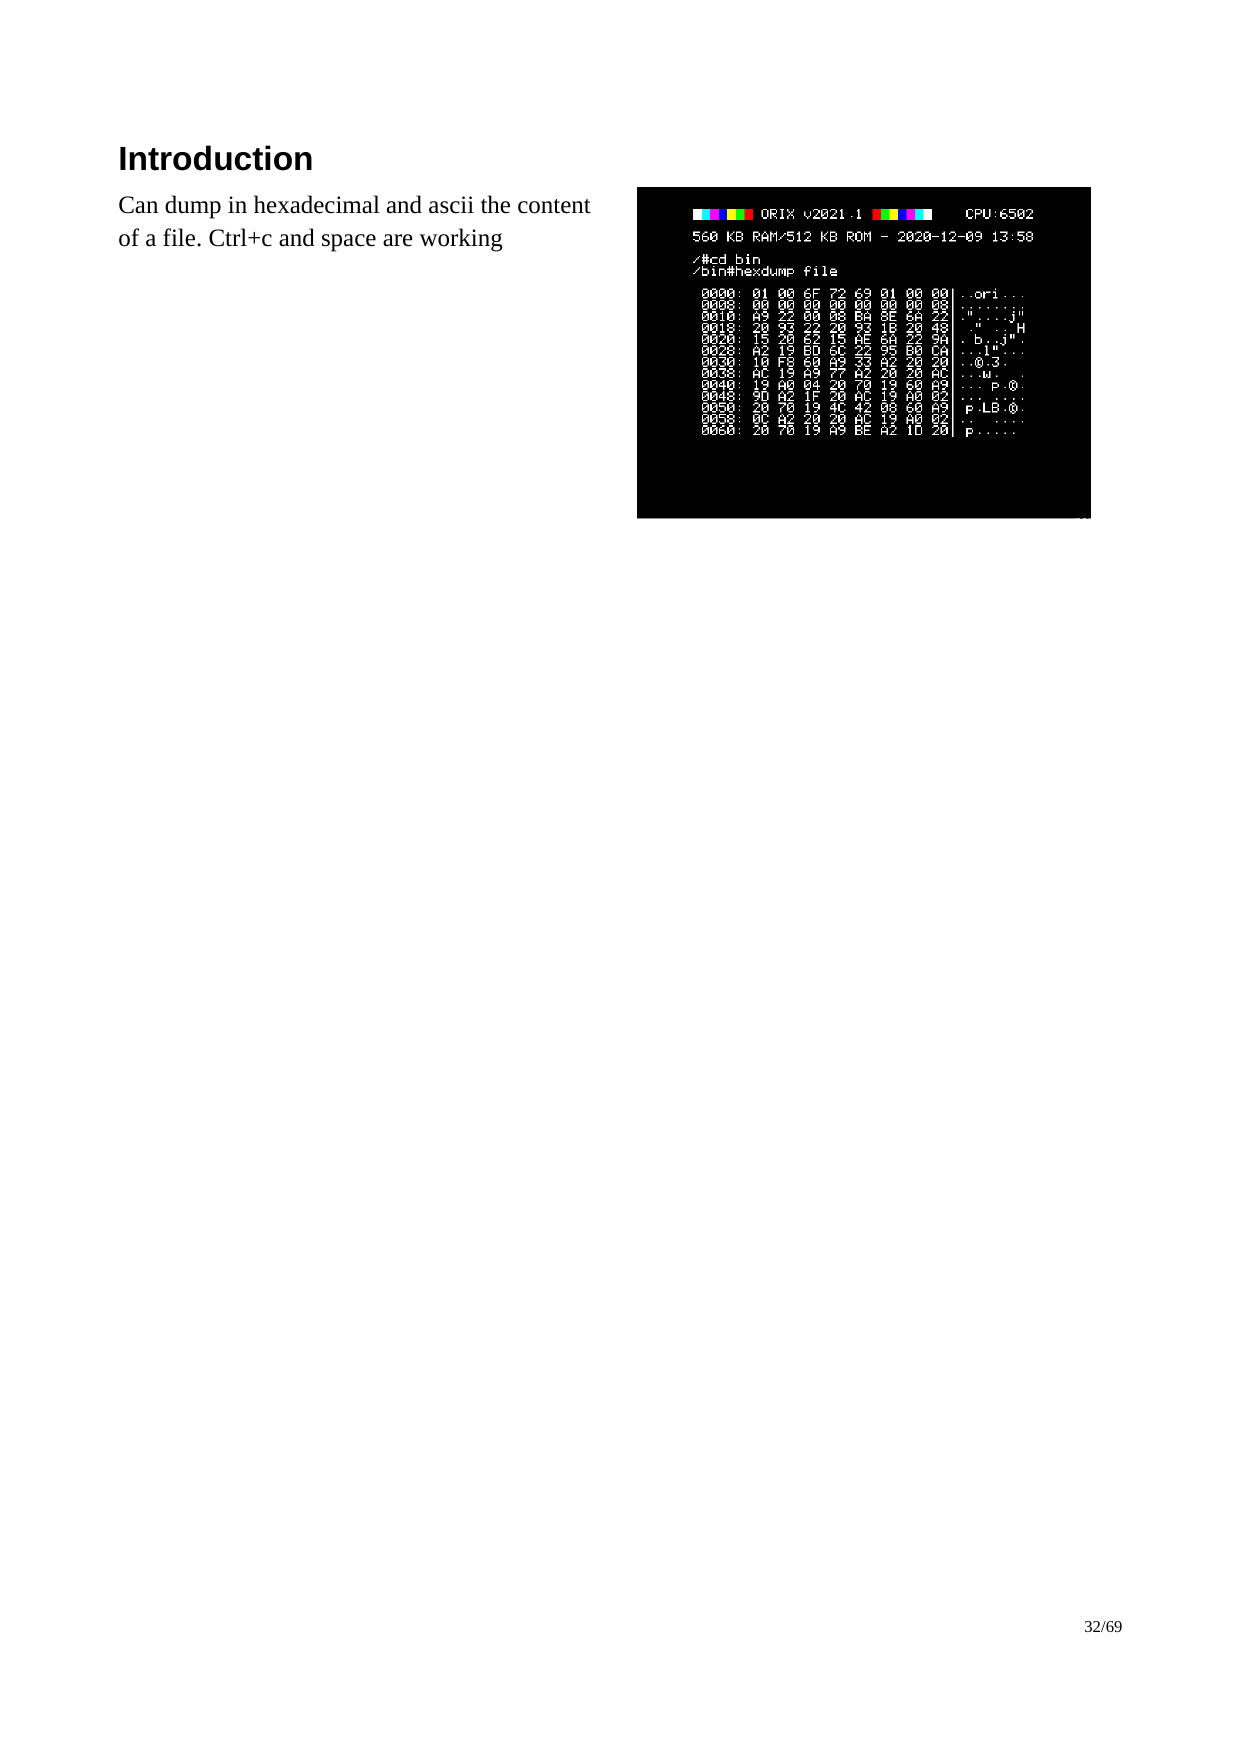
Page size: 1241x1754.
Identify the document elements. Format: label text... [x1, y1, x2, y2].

text Can dump in hexadecimal and ascii the content of a file. Ctrl+c and space are working [118, 190, 637, 252]
subtitle Introduction [118, 139, 1122, 178]
text [1091, 190, 1122, 252]
picture [637, 187, 1091, 519]
